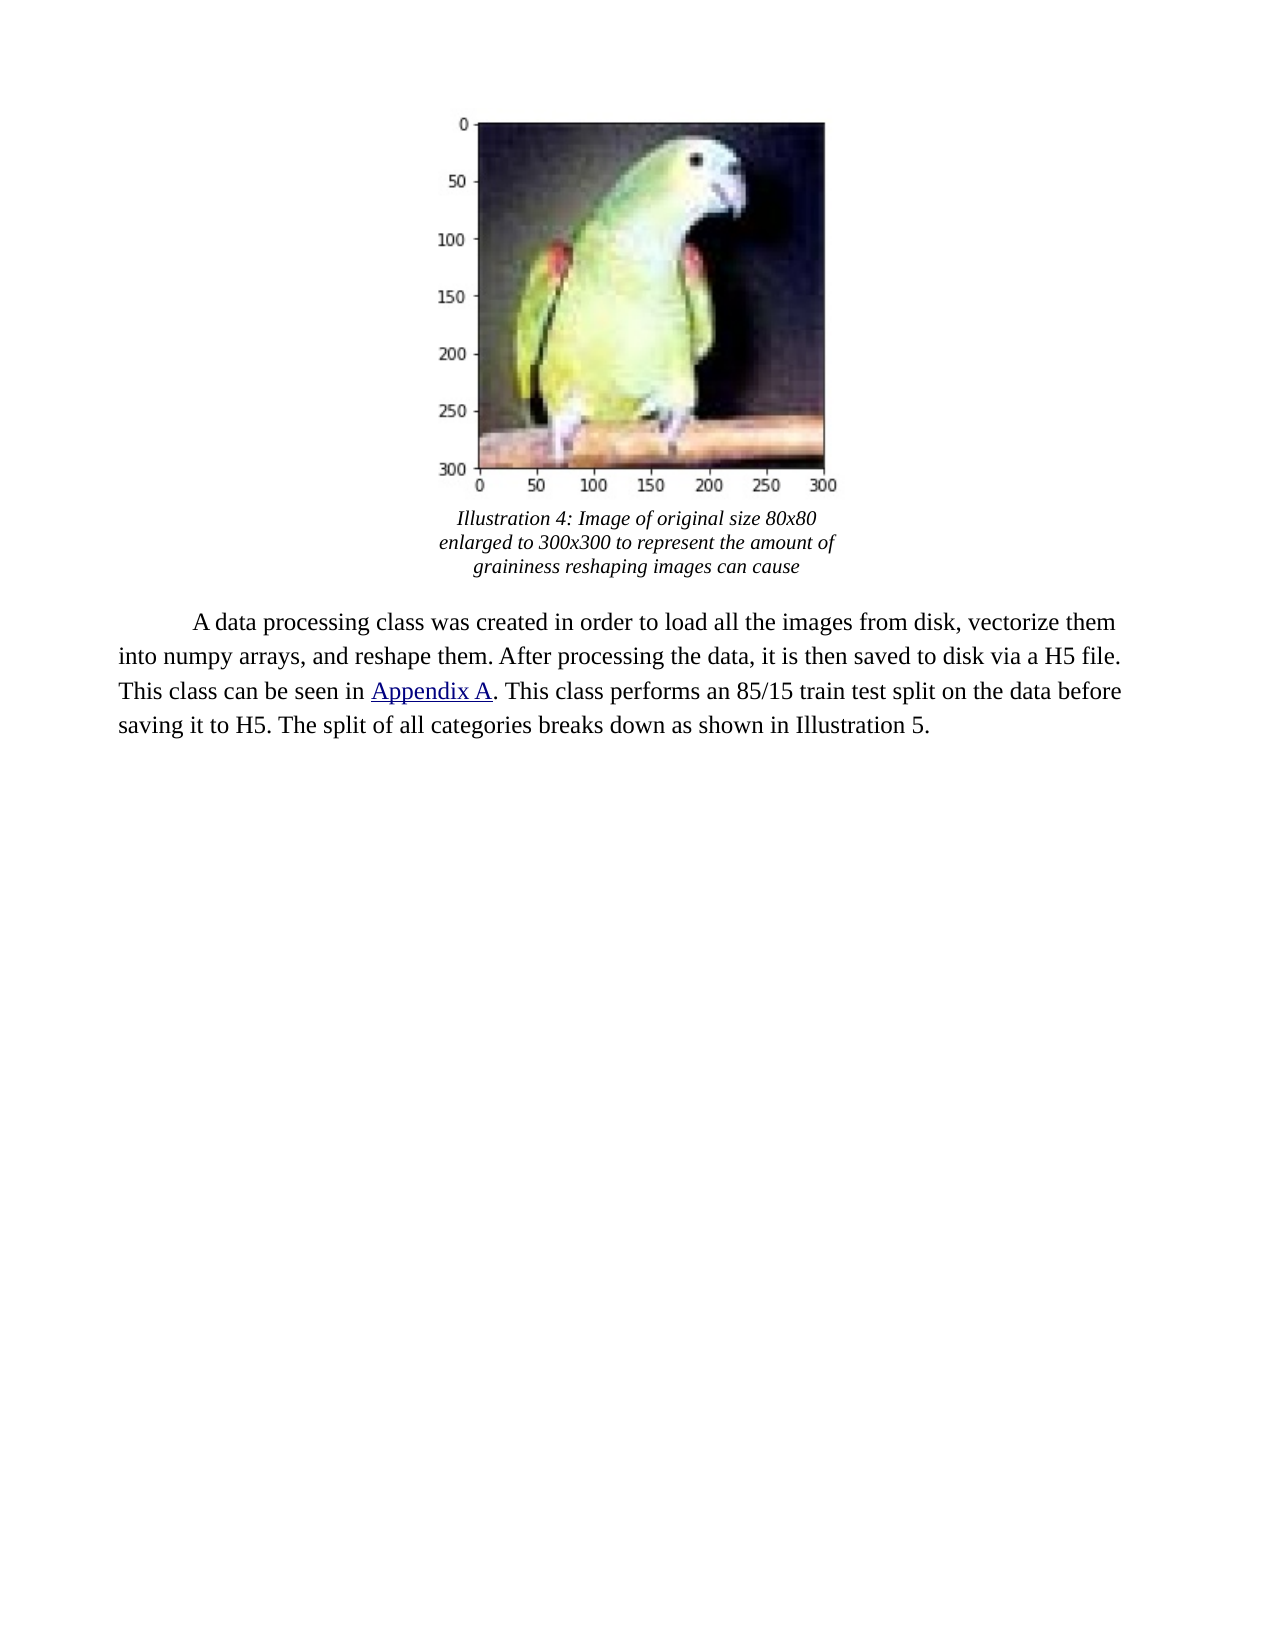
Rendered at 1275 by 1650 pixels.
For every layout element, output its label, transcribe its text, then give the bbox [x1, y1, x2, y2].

text A data processing class was created in order to load all the images from disk, vectorize them into numpy arrays, and reshape them. After processing the data, it is then saved to disk via a H5 file. This class can be seen in Appendix A. This class performs an 85/15 train test split on the data before saving it to H5. The split of all categories breaks down as shown in Illustration 5. [118, 607, 1157, 739]
picture [426, 108, 849, 506]
text Illustration 4: Image of original size 80x80 enlarged to 300x300 to represent the amount of graininess reshaping images can cause [427, 506, 848, 578]
